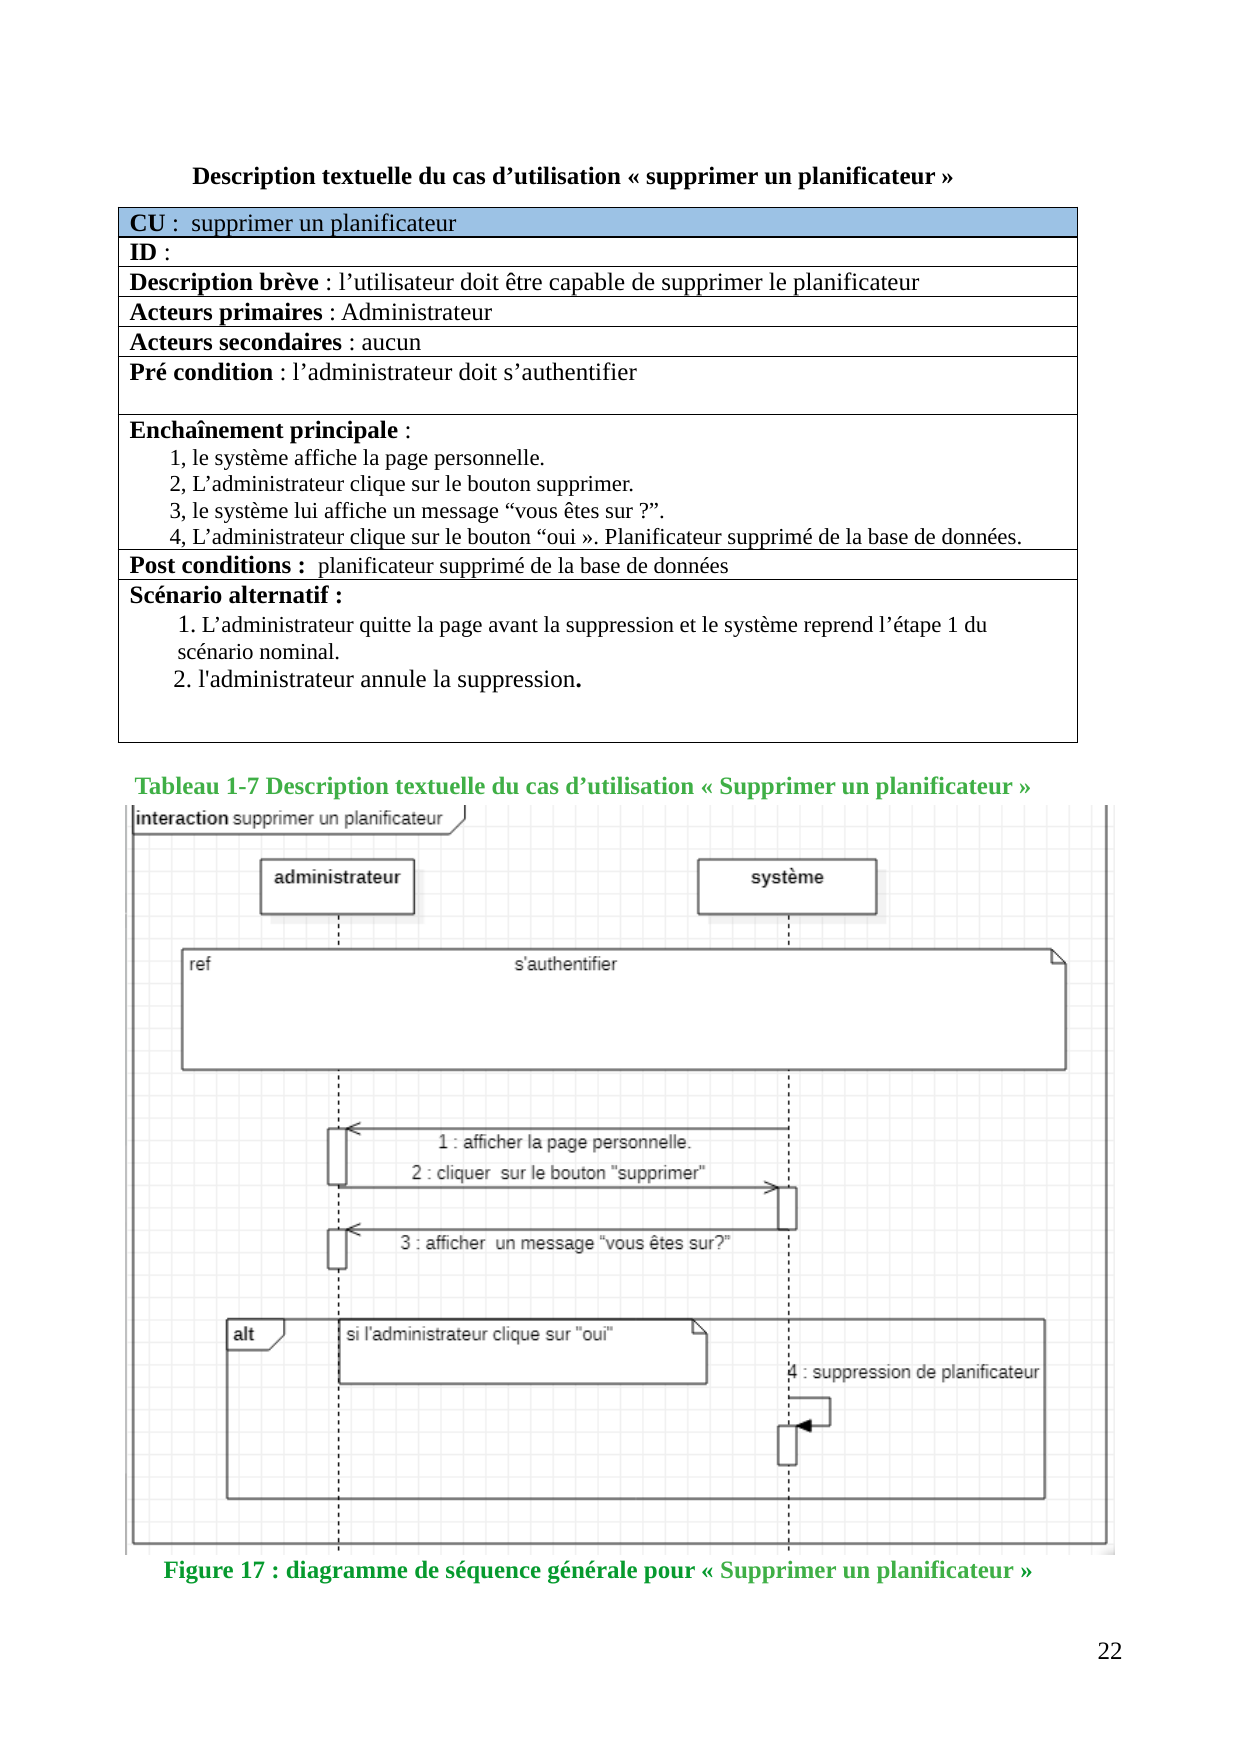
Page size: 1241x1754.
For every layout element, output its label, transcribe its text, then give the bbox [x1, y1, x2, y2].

table_header CU : supprimer un planificateur [119, 208, 1077, 236]
list Description textuelle du cas d’utilisation « supprimer un planificateur » [118, 161, 1122, 190]
table_cell Enchaînement principale : 1, le système affiche la page personnelle. 2, L’administrateur clique sur le bouton supprimer. 3, le système lui affiche un message “vous êtes sur ?”. 4, L’administrateur clique sur le bouton “oui ». Planificateur supprimé de la base de données. [119, 415, 1077, 549]
table_cell Pré condition : l’administrateur doit s’authentifier [119, 357, 1077, 414]
table_cell Acteurs secondaires : aucun [119, 327, 1077, 356]
table_cell Description brève : l’utilisateur doit être capable de supprimer le planificateur [119, 267, 1077, 296]
table_cell Scénario alternatif : 1. L’administrateur quitte la page avant la suppression et le système reprend l’étape 1 du scénario nominal. 2. l'administrateur annule la suppression. [119, 580, 1077, 742]
table_cell Post conditions : planificateur supprimé de la base de données [119, 550, 1077, 579]
text Figure 17 : diagramme de séquence générale pour « Supprimer un planificateur » [118, 829, 1078, 1584]
table_cell ID : [119, 238, 1077, 266]
text Tableau 1-7 Description textuelle du cas d’utilisation « Supprimer un planificateur » [88, 771, 1078, 800]
table_cell Acteurs primaires : Administrateur [119, 297, 1077, 326]
picture [125, 805, 1115, 1555]
